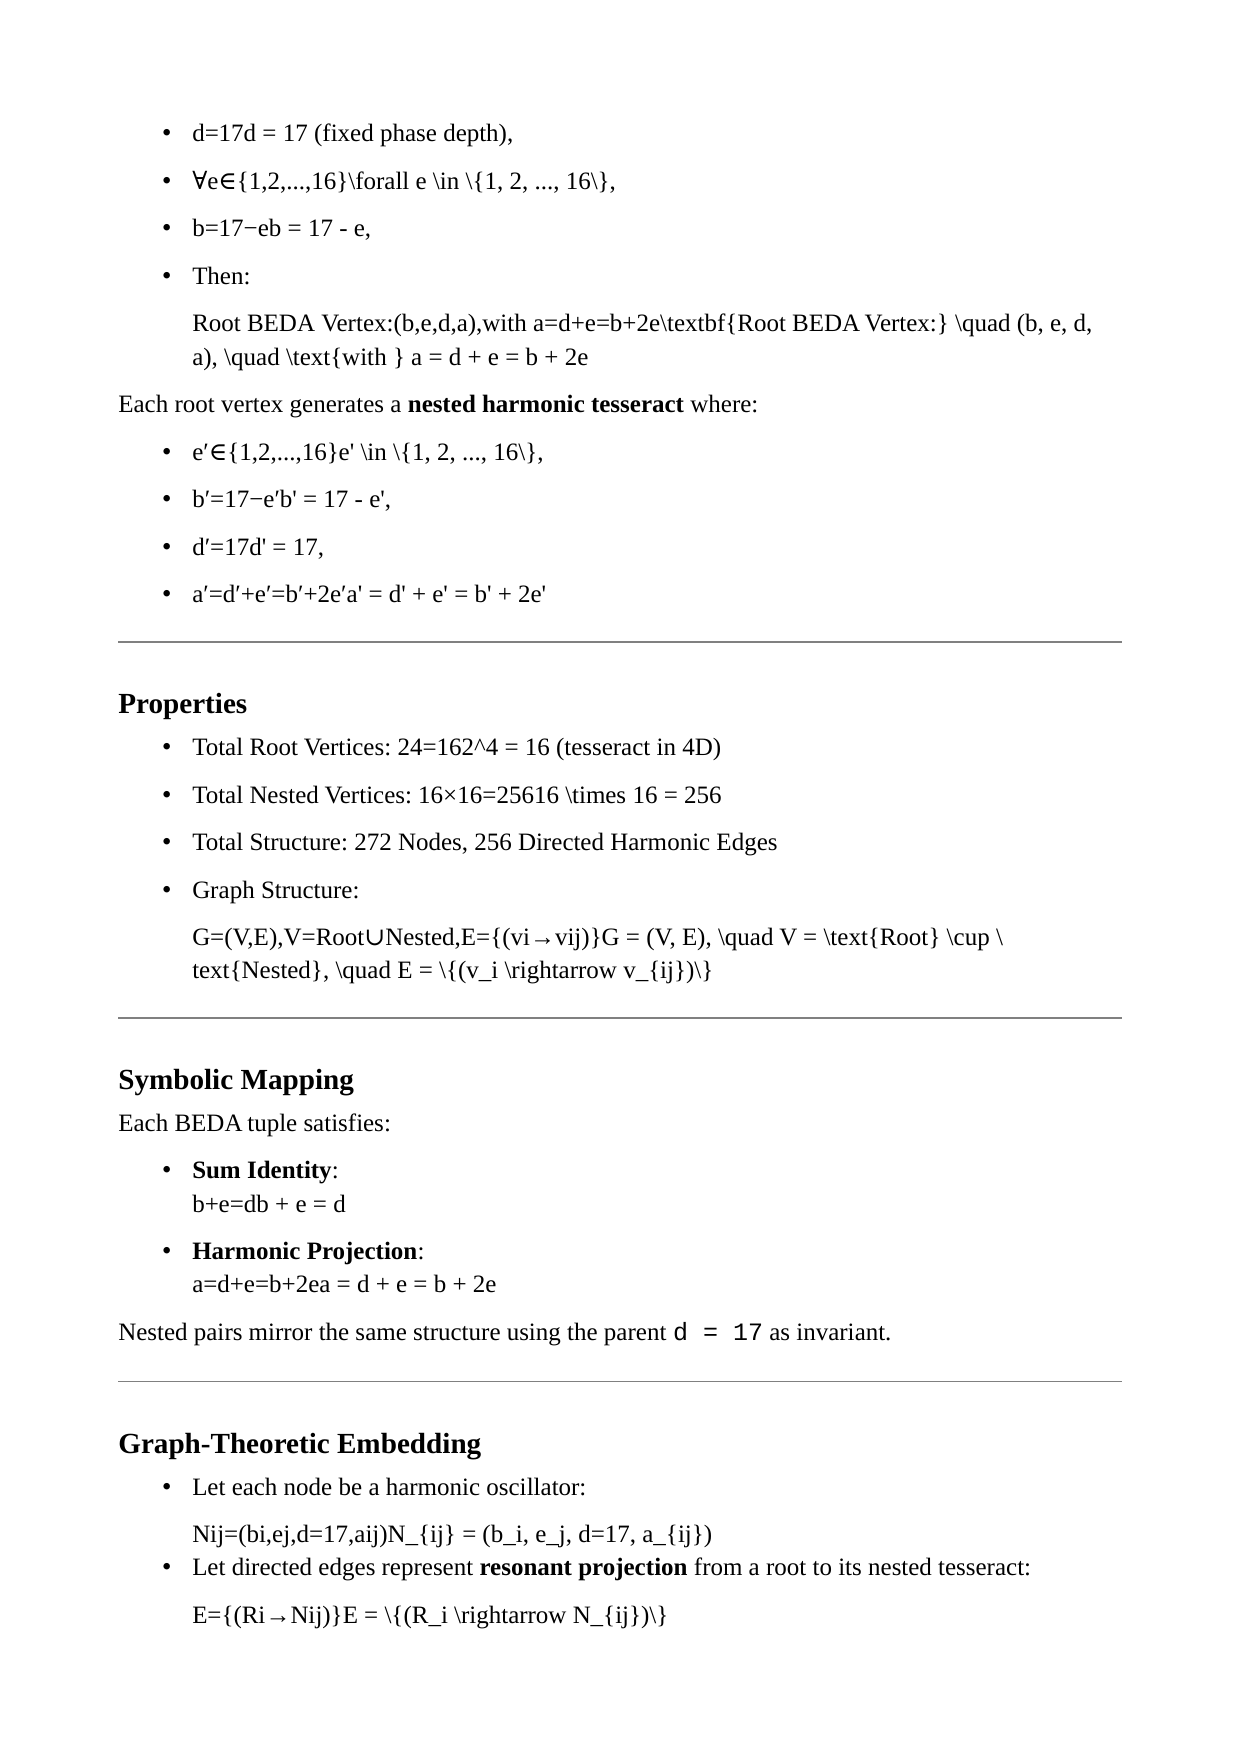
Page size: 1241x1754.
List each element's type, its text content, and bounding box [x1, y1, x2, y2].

list G=(V,E),V=Root∪Nested,E={(vi→vij)}G = (V, E), \quad V = \text{Root} \cup \text{Nested}, \quad E = \{(v_i \rightarrow v_{ij})\} [162, 922, 1122, 984]
list Let directed edges represent resonant projection from a root to its nested tesseract: [162, 1552, 1122, 1581]
list d=17d = 17 (fixed phase depth), [162, 118, 1122, 147]
list e′∈{1,2,...,16}e' \in \{1, 2, ..., 16\}, [162, 437, 1122, 466]
list Total Root Vertices: 24=162^4 = 16 (tesseract in 4D) [162, 732, 1122, 761]
list Harmonic Projection: a=d+e=b+2ea = d + e = b + 2e [162, 1236, 1122, 1298]
list a′=d′+e′=b′+2e′a' = d' + e' = b' + 2e' [162, 579, 1122, 608]
list Total Nested Vertices: 16×16=25616 \times 16 = 256 [162, 780, 1122, 808]
text Each BEDA tuple satisfies: [118, 1108, 1122, 1137]
list Total Structure: 272 Nodes, 256 Directed Harmonic Edges [162, 827, 1122, 856]
list Sum Identity: b+e=db + e = d [162, 1156, 1122, 1217]
list b′=17−e′b' = 17 - e', [162, 484, 1122, 513]
list Graph Structure: [162, 875, 1122, 904]
list Then: [162, 261, 1122, 290]
list Root BEDA Vertex:(b,e,d,a),with a=d+e=b+2e\textbf{Root BEDA Vertex:} \quad (b, e, d, a), \quad \text{with } a = d + e = b + 2e [162, 308, 1122, 370]
list Let each node be a harmonic oscillator: [162, 1472, 1122, 1501]
list E={(Ri→Nij)}E = \{(R_i \rightarrow N_{ij})\} [162, 1600, 1122, 1629]
text Nested pairs mirror the same structure using the parent d = 17 as invariant. [118, 1317, 1122, 1348]
text Each root vertex generates a nested harmonic tesseract where: [118, 389, 1122, 418]
subtitle Symbolic Mapping [118, 1062, 1122, 1096]
list b=17−eb = 17 - e, [162, 213, 1122, 242]
list Nij=(bi,ej,d=17,aij)N_{ij} = (b_i, e_j, d=17, a_{ij}) [162, 1519, 1122, 1548]
list ∀e∈{1,2,...,16}\forall e \in \{1, 2, ..., 16\}, [162, 166, 1122, 194]
list d′=17d' = 17, [162, 532, 1122, 561]
subtitle Graph-Theoretic Embedding [118, 1426, 1122, 1459]
subtitle Properties [118, 686, 1122, 719]
